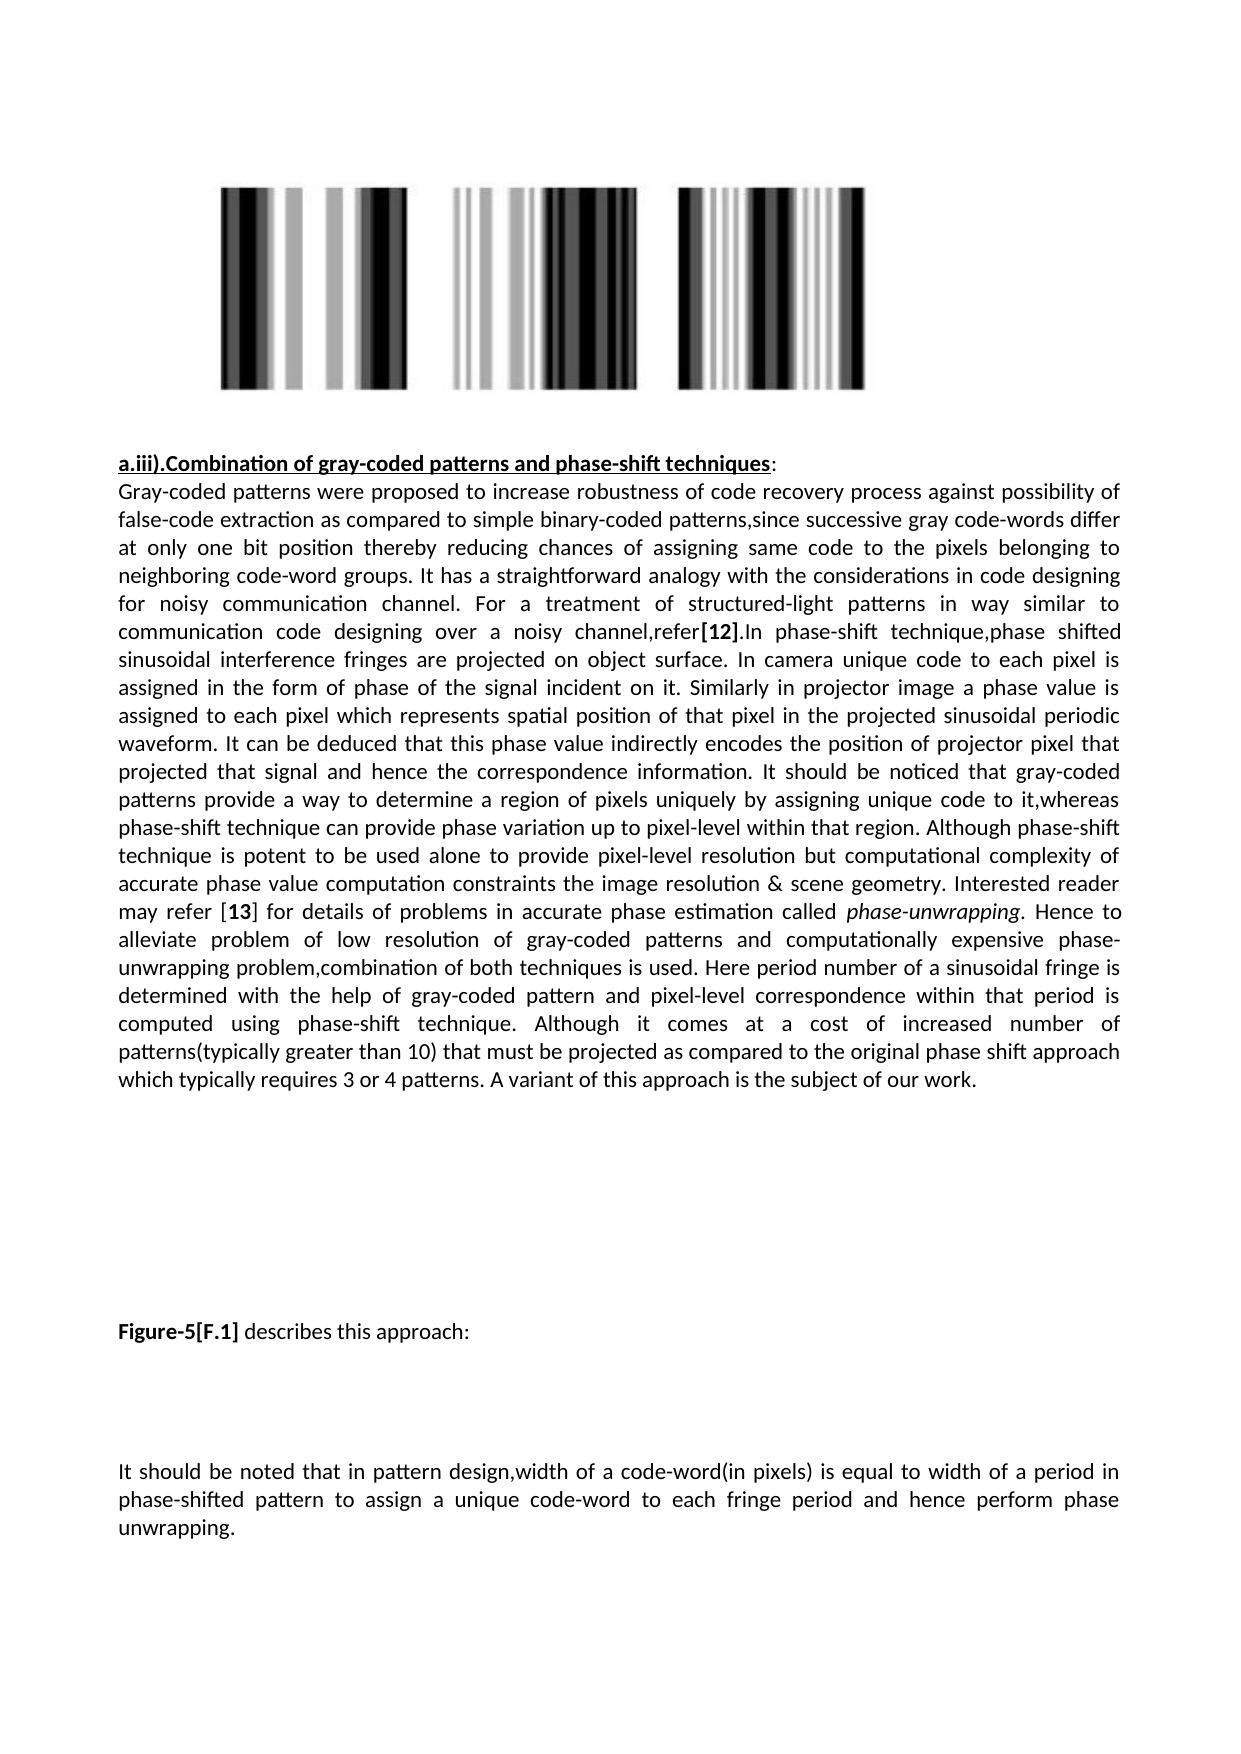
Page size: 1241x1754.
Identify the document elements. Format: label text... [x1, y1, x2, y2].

text It should be noted that in pattern design,width of a code-word(in pixels) is equal to width of a period in phase-shifted pattern to assign a unique code-word to each fringe period and hence perform phase unwrapping. [118, 1457, 1122, 1542]
text Figure-5[F.1] describes this approach: [118, 1317, 1122, 1345]
picture [201, 181, 886, 393]
text Gray-coded patterns were proposed to increase robustness of code recovery process against possibility of false-code extraction as compared to simple binary-coded patterns,since successive gray code-words differ at only one bit position thereby reducing chances of assigning same code to the pixels belonging to neighboring code-word groups. It has a straightforward analogy with the considerations in code designing for noisy communication channel. For a treatment of structured-light patterns in way similar to communication code designing over a noisy channel,refer[12].In phase-shift technique,phase shifted sinusoidal interference fringes are projected on object surface. In camera unique code to each pixel is assigned in the form of phase of the signal incident on it. Similarly in projector image a phase value is assigned to each pixel which represents spatial position of that pixel in the projected sinusoidal periodic waveform. It can be deduced that this phase value indirectly encodes the position of projector pixel that projected that signal and hence the correspondence information. It should be noticed that gray-coded patterns provide a way to determine a region of pixels uniquely by assigning unique code to it,whereas phase-shift technique can provide phase variation up to pixel-level within that region. Although phase-shift technique is potent to be used alone to provide pixel-level resolution but computational complexity of accurate phase value computation constraints the image resolution & scene geometry. Interested reader may refer [13] for details of problems in accurate phase estimation called phase-unwrapping. Hence to alleviate problem of low resolution of gray-coded patterns and computationally expensive phase-unwrapping problem,combination of both techniques is used. Here period number of a sinusoidal fringe is determined with the help of gray-coded pattern and pixel-level correspondence within that period is computed using phase-shift technique. Although it comes at a cost of increased number of patterns(typically greater than 10) that must be projected as compared to the original phase shift approach which typically requires 3 or 4 patterns. A variant of this approach is the subject of our work. [118, 477, 1122, 1093]
text a.iii).Combination of gray-coded patterns and phase-shift techniques: [118, 449, 1122, 477]
